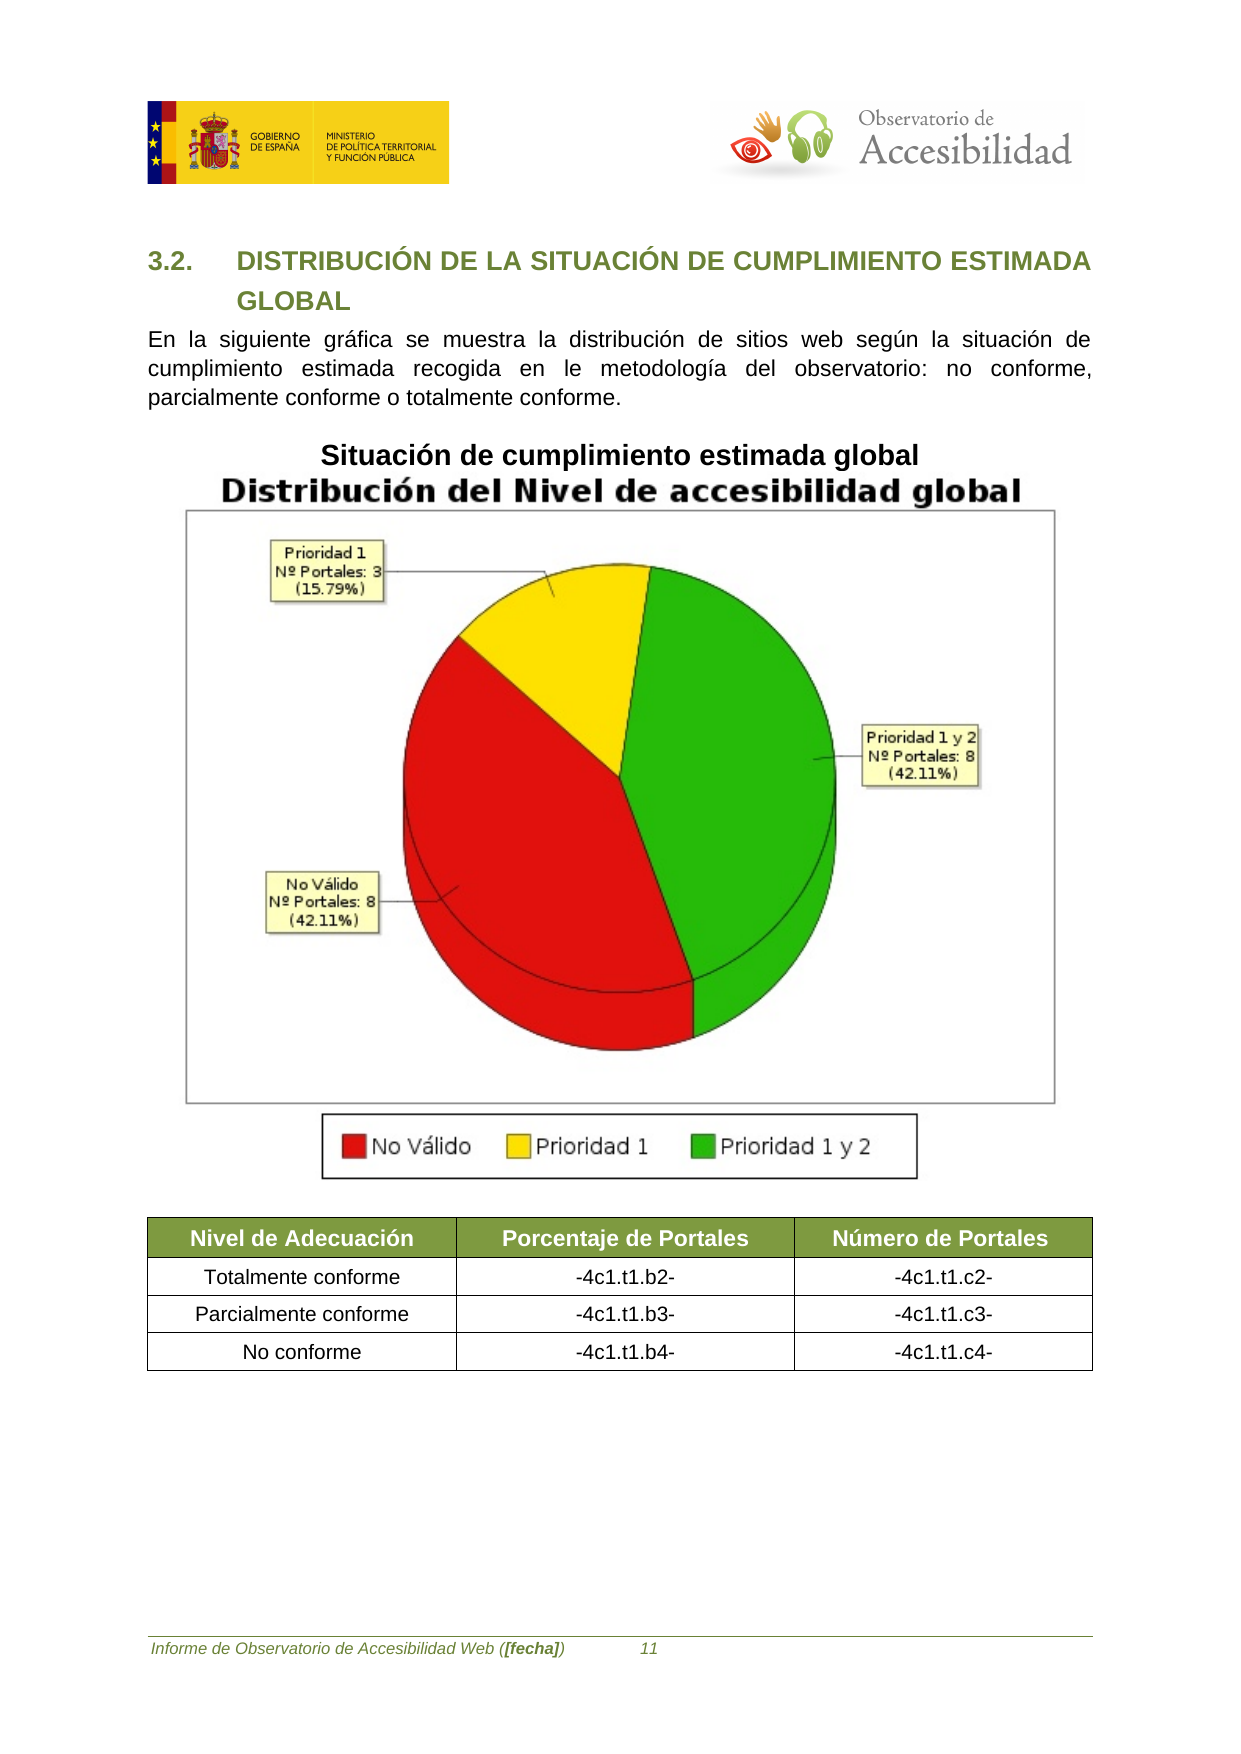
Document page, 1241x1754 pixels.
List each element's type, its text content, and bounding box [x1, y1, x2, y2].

text Situación de cumplimiento estimada global [148, 438, 1092, 471]
picture [710, 101, 1086, 184]
table_cell -4c1.t1.b3- [457, 1296, 794, 1332]
picture [147, 101, 450, 184]
table_cell -4c1.t1.c2- [795, 1258, 1092, 1295]
picture [178, 471, 1062, 1181]
table_cell -4c1.t1.b4- [457, 1333, 794, 1370]
table_cell -4c1.t1.c4- [795, 1333, 1092, 1370]
table_header Número de Portales [795, 1218, 1092, 1257]
text En la siguiente gráfica se muestra la distribución de sitios web según la situación de cumplimiento estimada recogida en le metodología del observatorio: no conforme, parcialmente conforme o totalmente conforme. [148, 326, 1092, 410]
table_cell -4c1.t1.b2- [457, 1258, 794, 1295]
table_header Nivel de Adecuación [148, 1218, 456, 1257]
table_cell Totalmente conforme [148, 1258, 456, 1295]
subtitle Distribución de la Situación de cumplimiento estimada global [148, 245, 1092, 317]
table_cell No conforme [148, 1333, 456, 1370]
table_header Porcentaje de Portales [457, 1218, 794, 1257]
table_cell Parcialmente conforme [148, 1296, 456, 1332]
table_cell -4c1.t1.c3- [795, 1296, 1092, 1332]
